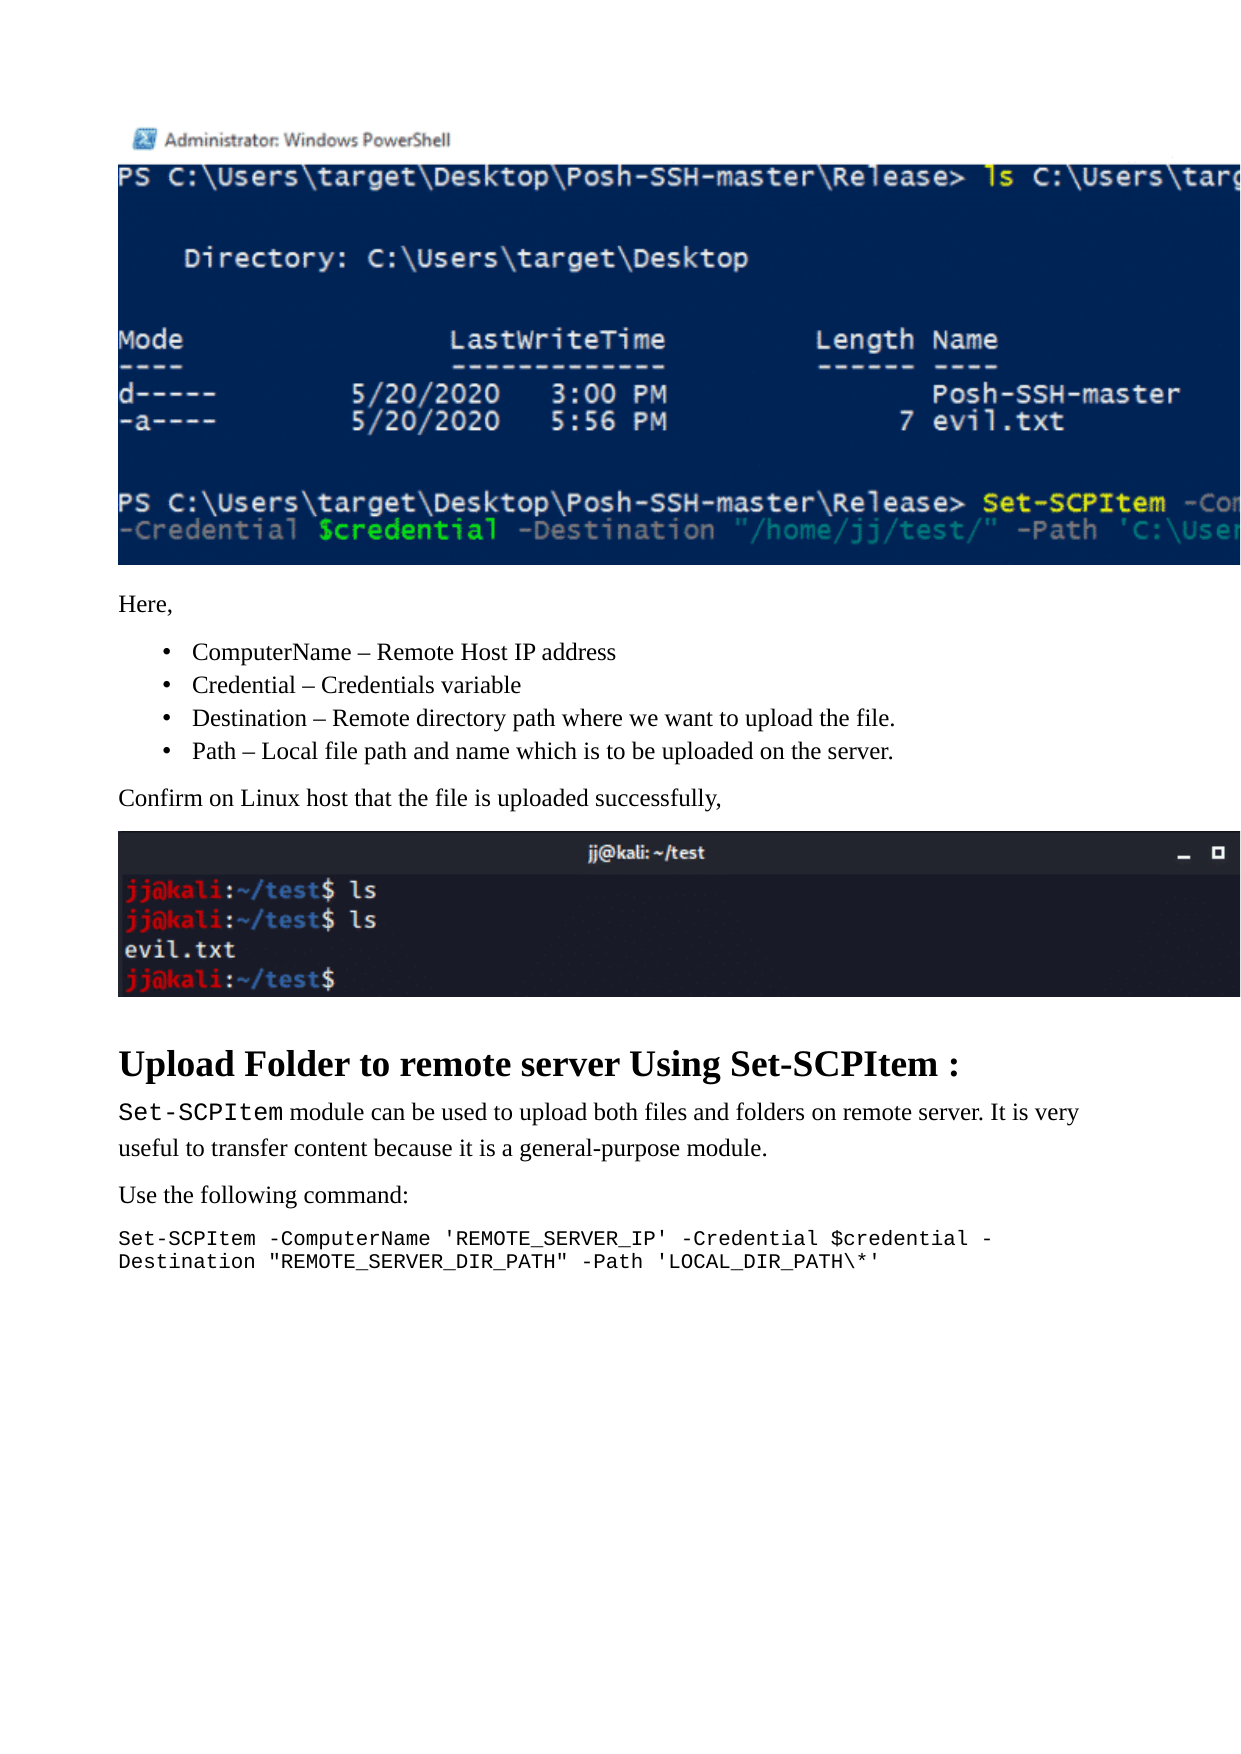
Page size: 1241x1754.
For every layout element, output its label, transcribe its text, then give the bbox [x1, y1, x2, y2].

text Confirm on Linux host that the file is uploaded successfully, [118, 783, 1122, 812]
subtitle Upload Folder to remote server Using Set-SCPItem : [118, 1042, 1122, 1085]
text Use the following command: [118, 1180, 1122, 1209]
list ComputerName – Remote Host IP address [162, 637, 1122, 666]
list Path – Local file path and name which is to be uploaded on the server. [162, 736, 1122, 765]
picture [118, 831, 1241, 997]
text Set-SCPItem module can be used to upload both files and folders on remote server. It is very useful to transfer content because it is a general-purpose module. [118, 1097, 1122, 1161]
list Credential – Credentials variable [162, 670, 1122, 699]
list Destination – Remote directory path where we want to upload the file. [162, 703, 1122, 732]
text Set-SCPItem -ComputerName 'REMOTE_SERVER_IP' -Credential $credential -Destination "REMOTE_SERVER_DIR_PATH" -Path 'LOCAL_DIR_PATH\*' [118, 1228, 1122, 1275]
picture [118, 118, 1241, 565]
text Here, [118, 589, 1122, 618]
